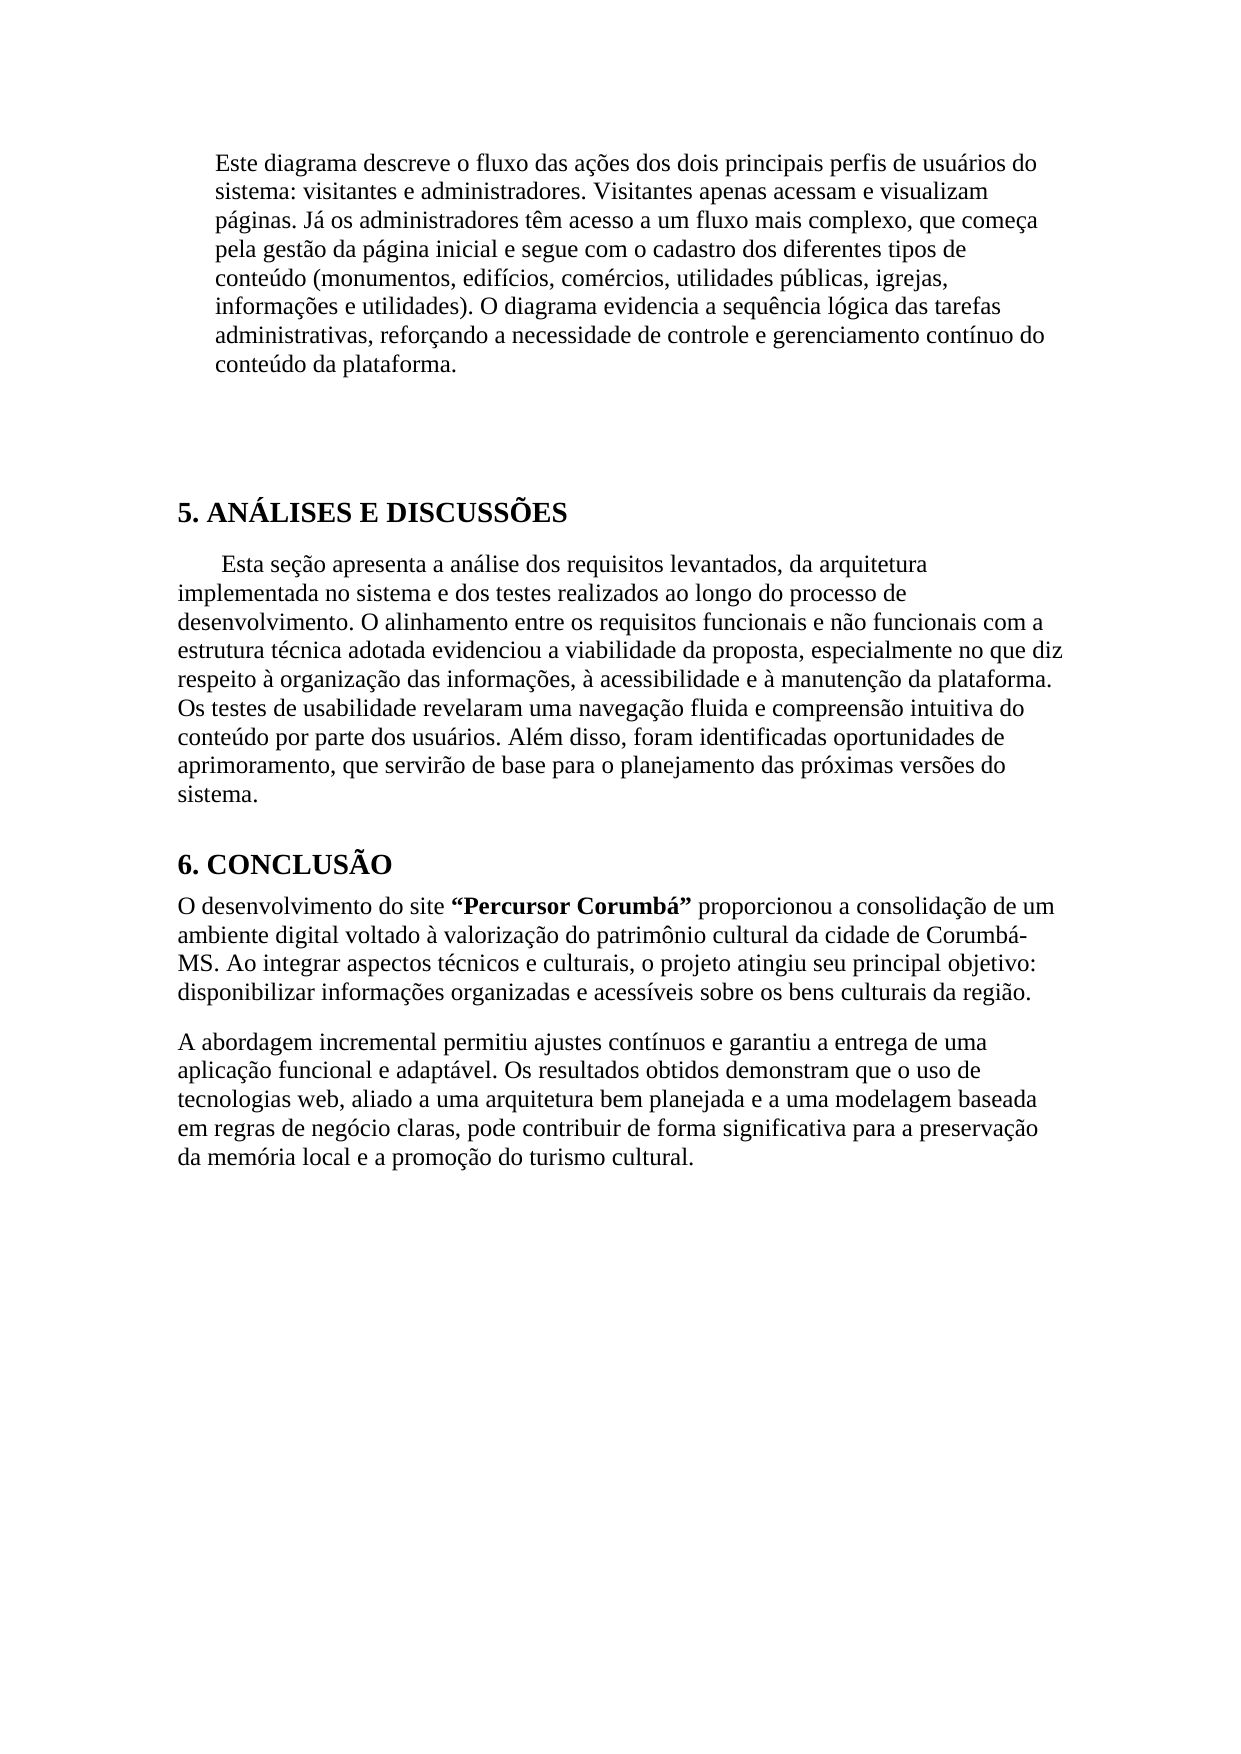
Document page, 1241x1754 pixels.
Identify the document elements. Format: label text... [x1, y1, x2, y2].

text O desenvolvimento do site “Percursor Corumbá” proporcionou a consolidação de um ambiente digital voltado à valorização do patrimônio cultural da cidade de Corumbá-MS. Ao integrar aspectos técnicos e culturais, o projeto atingiu seu principal objetivo: disponibilizar informações organizadas e acessíveis sobre os bens culturais da região. [177, 891, 1063, 1006]
text 6. CONCLUSÃO [177, 847, 1063, 881]
list Este diagrama descreve o fluxo das ações dos dois principais perfis de usuários do sistema: visitantes e administradores. Visitantes apenas acessam e visualizam páginas. Já os administradores têm acesso a um fluxo mais complexo, que começa pela gestão da página inicial e segue com o cadastro dos diferentes tipos de conteúdo (monumentos, edifícios, comércios, utilidades públicas, igrejas, informações e utilidades). O diagrama evidencia a sequência lógica das tarefas administrativas, reforçando a necessidade de controle e gerenciamento contínuo do conteúdo da plataforma. [215, 148, 1063, 378]
text A abordagem incremental permitiu ajustes contínuos e garantiu a entrega de uma aplicação funcional e adaptável. Os resultados obtidos demonstram que o uso de tecnologias web, aliado a uma arquitetura bem planejada e a uma modelagem baseada em regras de negócio claras, pode contribuir de forma significativa para a preservação da memória local e a promoção do turismo cultural. [177, 1027, 1063, 1171]
text Esta seção apresenta a análise dos requisitos levantados, da arquitetura implementada no sistema e dos testes realizados ao longo do processo de desenvolvimento. O alinhamento entre os requisitos funcionais e não funcionais com a estrutura técnica adotada evidenciou a viabilidade da proposta, especialmente no que diz respeito à organização das informações, à acessibilidade e à manutenção da plataforma. Os testes de usabilidade revelaram uma navegação fluida e compreensão intuitiva do conteúdo por parte dos usuários. Além disso, foram identificadas oportunidades de aprimoramento, que servirão de base para o planejamento das próximas versões do sistema. [177, 549, 1063, 808]
subtitle 5. ANÁLISES E DISCUSSÕES [177, 495, 1063, 528]
